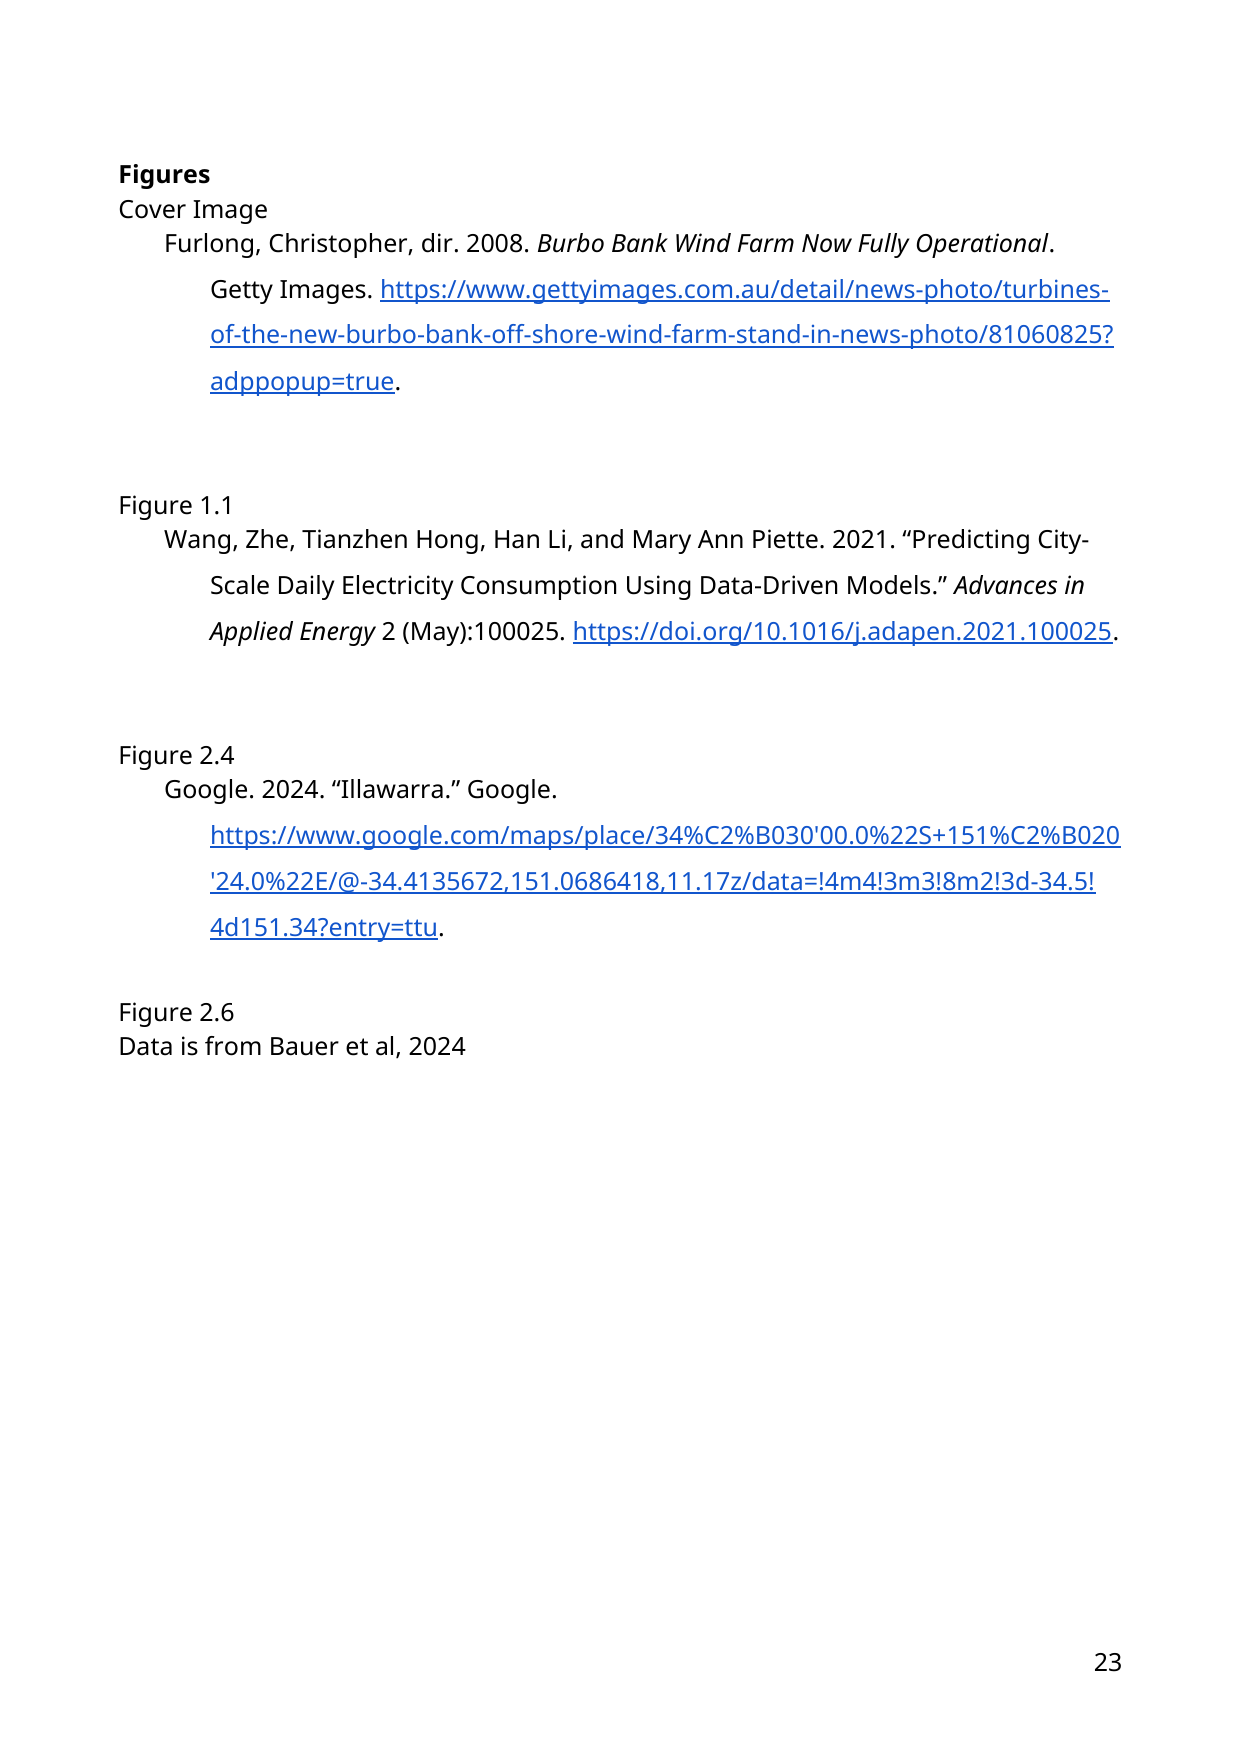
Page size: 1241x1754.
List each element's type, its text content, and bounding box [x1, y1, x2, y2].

text Data is from Bauer et al, 2024 [118, 1029, 1122, 1063]
subtitle Figure 2.4 [118, 738, 1122, 772]
subtitle Figure 1.1 [118, 487, 1122, 521]
subtitle Cover Image [118, 191, 1122, 225]
text Wang, Zhe, Tianzhen Hong, Han Li, and Mary Ann Piette. 2021. “Predicting City-Scale Daily Electricity Consumption Using Data-Driven Models.” Advances in Applied Energy 2 (May):100025. https://doi.org/10.1016/j.adapen.2021.100025. [164, 521, 1122, 647]
subtitle Figure 2.6 [118, 994, 1122, 1029]
text Google. 2024. “Illawarra.” Google. https://www.google.com/maps/place/34%C2%B030'00.0%22S+151%C2%B020'24.0%22E/@-34.4135672,151.0686418,11.17z/data=!4m4!3m3!8m2!3d-34.5!4d151.34?entry=ttu. [164, 772, 1122, 943]
text Furlong, Christopher, dir. 2008. Burbo Bank Wind Farm Now Fully Operational. Getty Images. https://www.gettyimages.com.au/detail/news-photo/turbines-of-the-new-burbo-bank-off-shore-wind-farm-stand-in-news-photo/81060825?adppopup=true. [164, 225, 1122, 397]
subtitle Figures [118, 157, 1122, 191]
